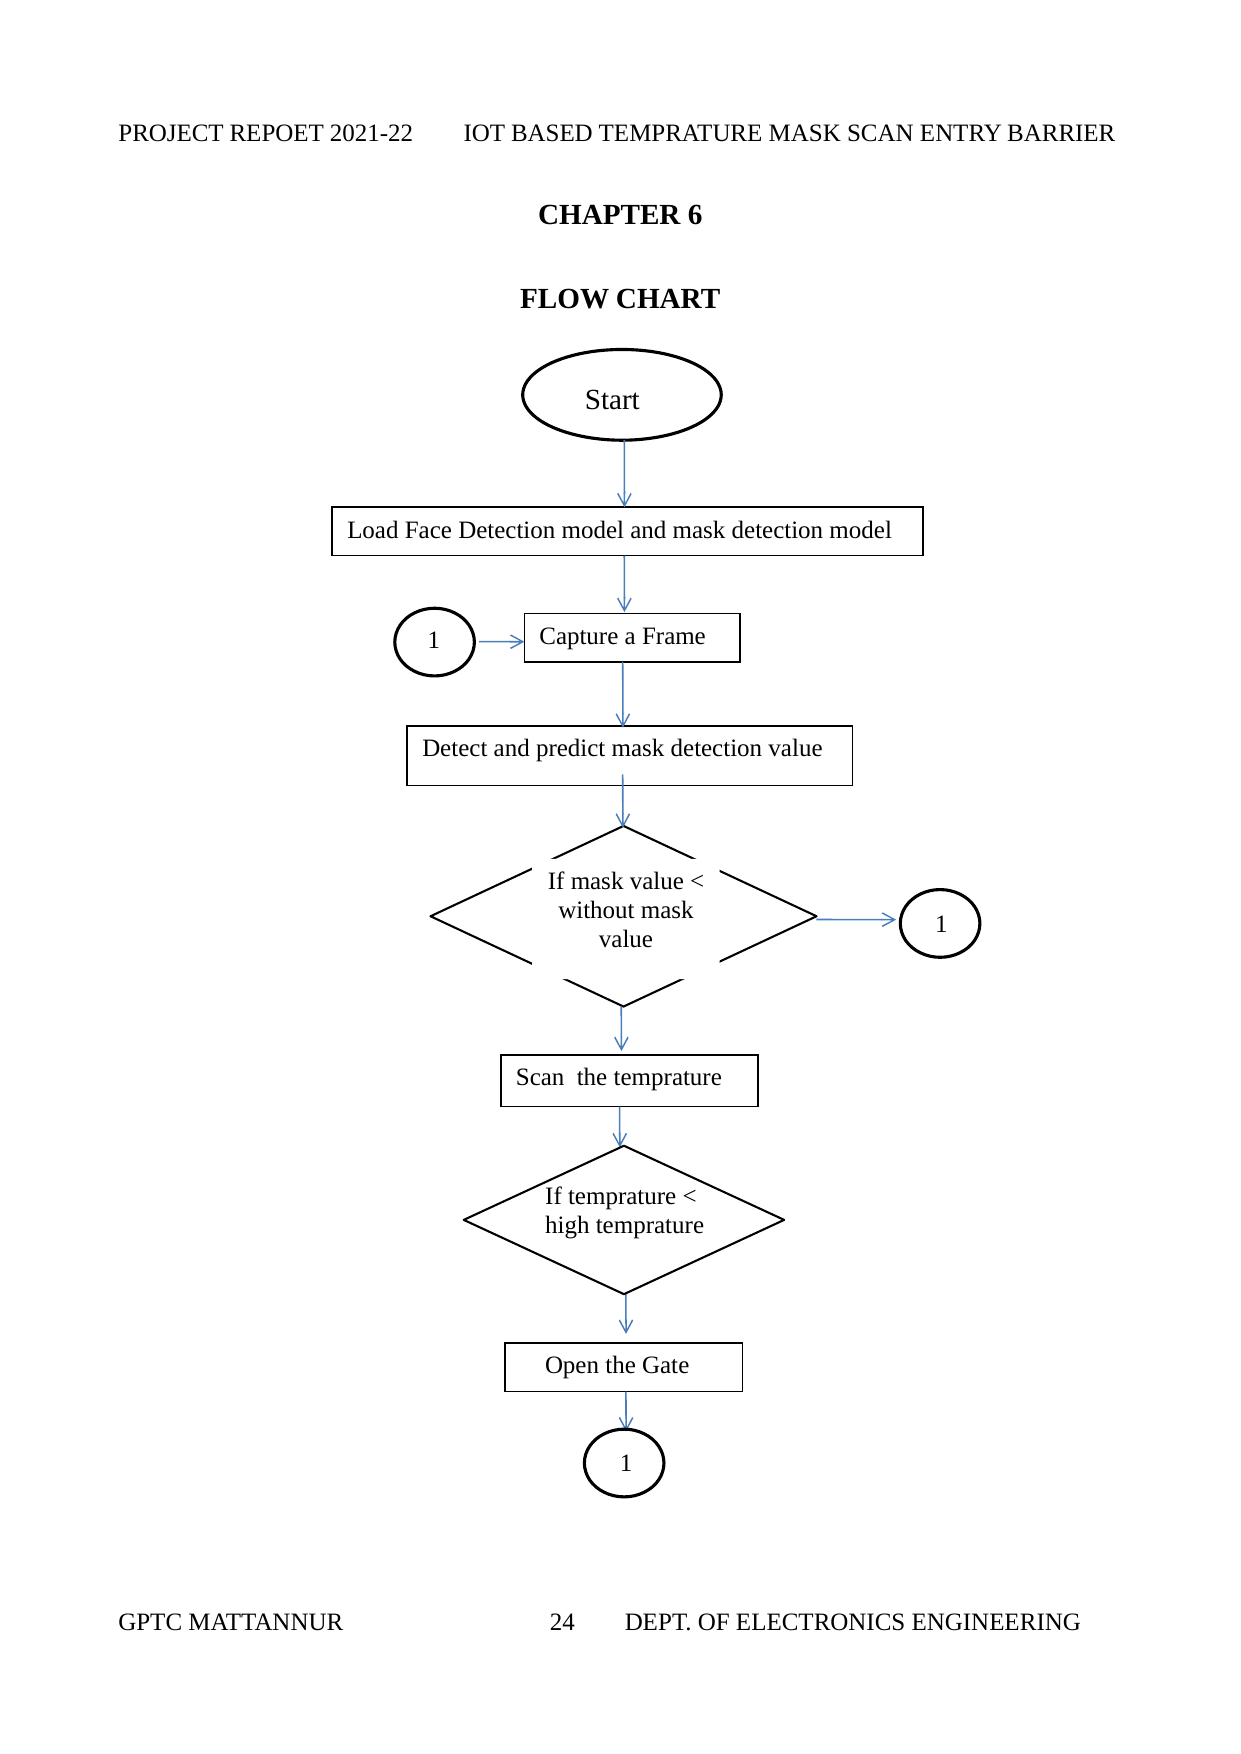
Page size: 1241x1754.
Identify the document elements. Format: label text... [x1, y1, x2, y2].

subtitle FLOW CHART [118, 281, 1122, 314]
subtitle CHAPTER 6 [118, 197, 1122, 231]
